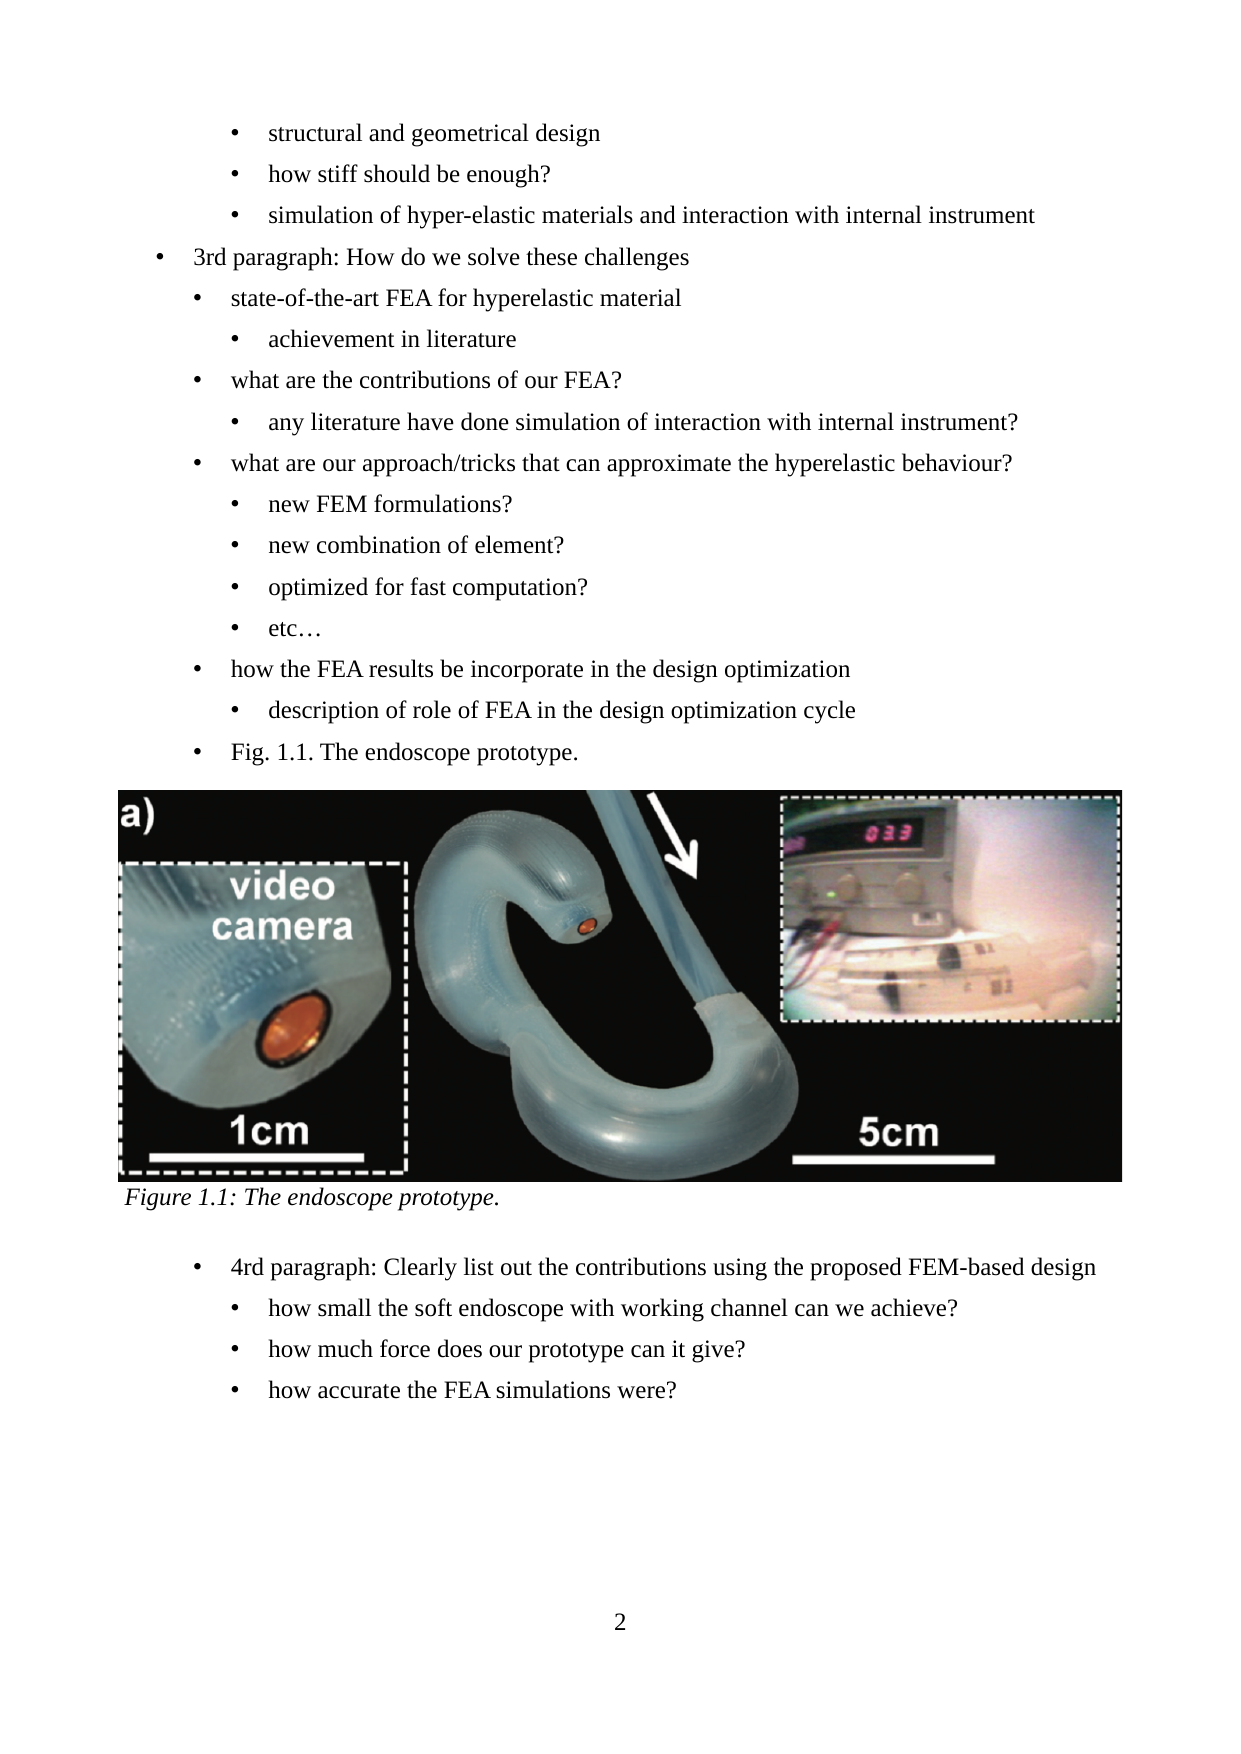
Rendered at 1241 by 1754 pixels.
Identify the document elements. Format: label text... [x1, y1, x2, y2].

list what are the contributions of our FEA? [193, 366, 1122, 394]
list how much force does our prototype can it give? [231, 1334, 1122, 1363]
list Fig. 1.1. The endoscope prototype. [193, 737, 1122, 766]
list Figure 1.1: The endoscope prototype. [118, 1182, 1122, 1210]
list 4rd paragraph: Clearly list out the contributions using the proposed FEM-based design [193, 1252, 1122, 1280]
list simulation of hyper-elastic materials and interaction with internal instrument [231, 201, 1122, 229]
list what are our approach/tricks that can approximate the hyperelastic behaviour? [193, 448, 1122, 477]
list optimized for fast computation? [231, 572, 1122, 601]
list new combination of element? [231, 531, 1122, 559]
list how stiff should be enough? [231, 159, 1122, 188]
list structural and geometrical design [231, 118, 1122, 147]
list how small the soft endoscope with working channel can we achieve? [231, 1293, 1122, 1322]
list how the FEA results be incorporate in the design optimization [193, 654, 1122, 683]
list any literature have done simulation of interaction with internal instrument? [231, 407, 1122, 436]
list description of role of FEA in the design optimization cycle [231, 696, 1122, 724]
list achievement in literature [231, 324, 1122, 353]
list state-of-the-art FEA for hyperelastic material [193, 283, 1122, 312]
list etc… [231, 613, 1122, 642]
list 3rd paragraph: How do we solve these challenges [156, 242, 1122, 271]
list how accurate the FEA simulations were? [231, 1375, 1122, 1404]
list new FEM formulations? [231, 489, 1122, 518]
